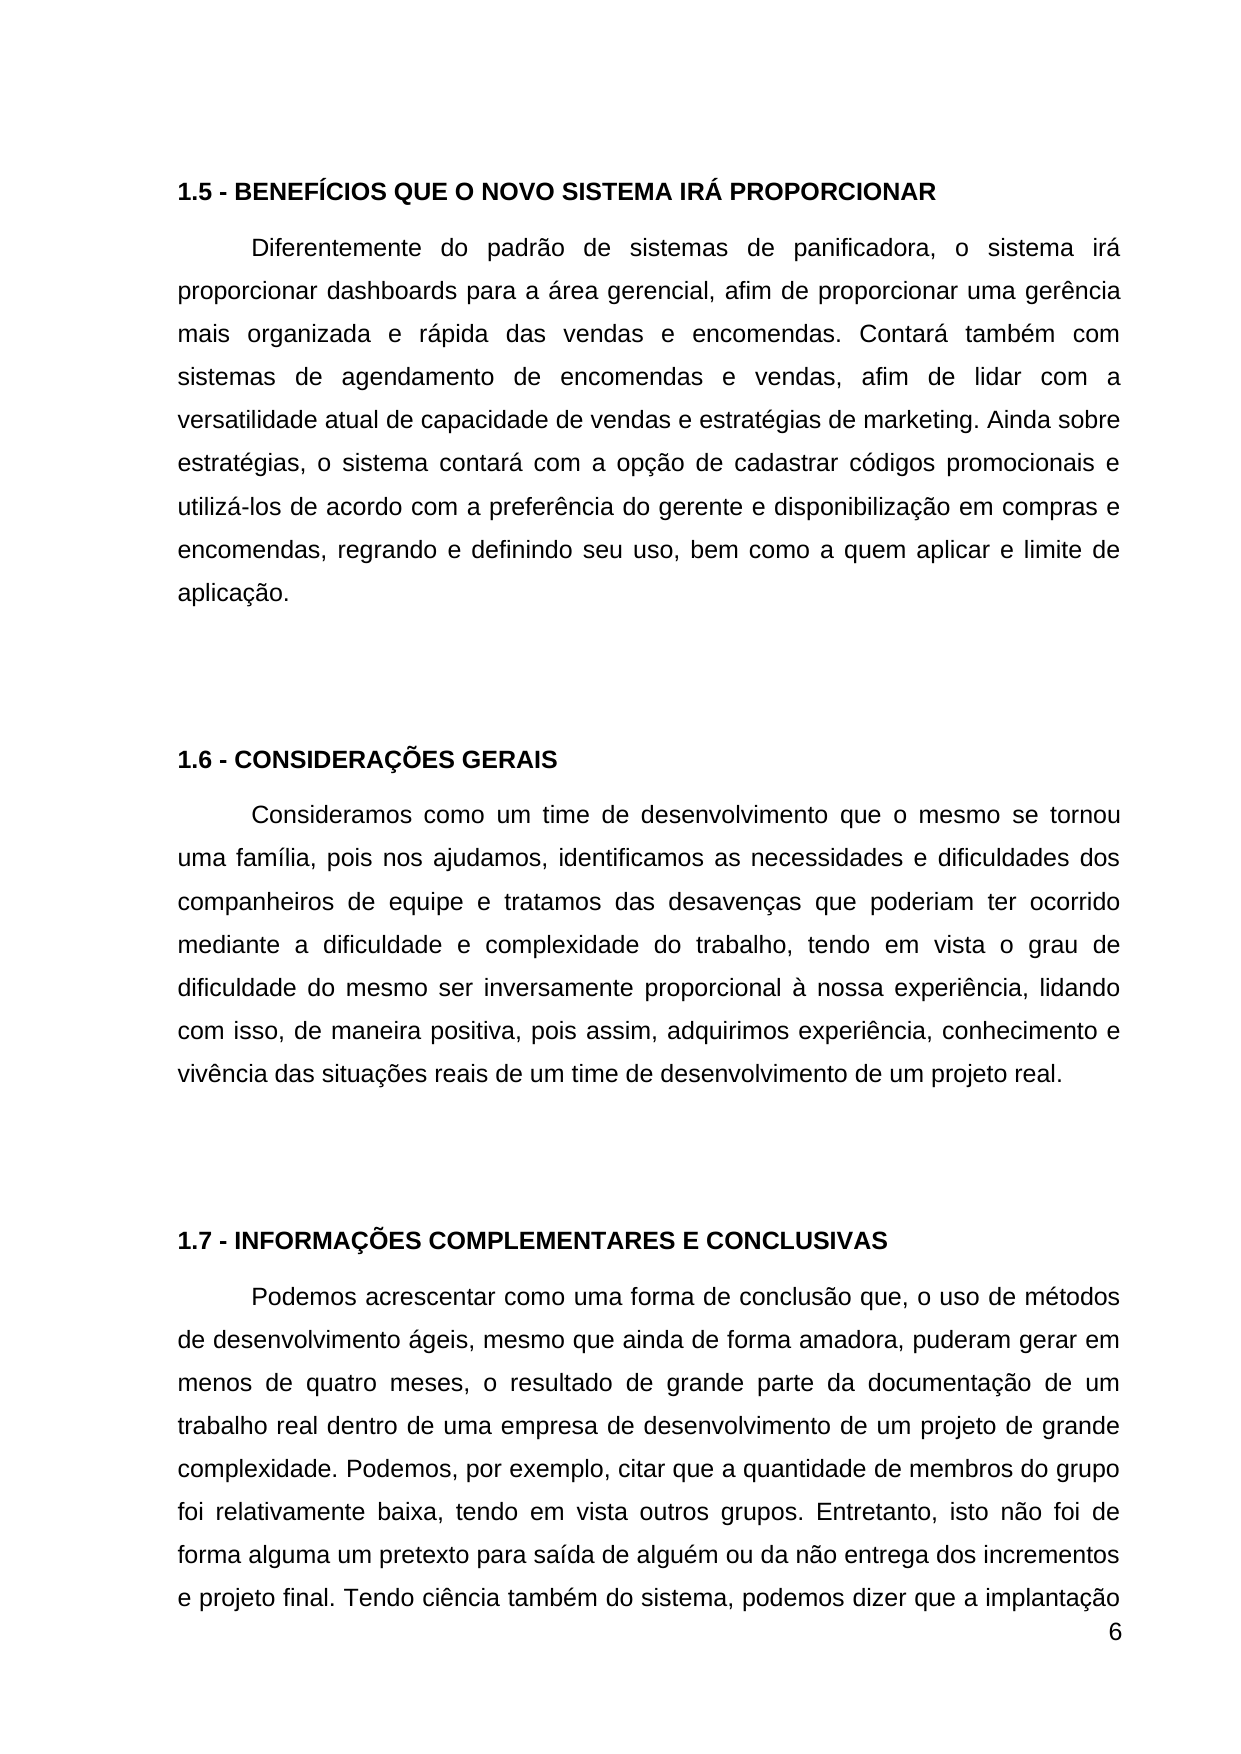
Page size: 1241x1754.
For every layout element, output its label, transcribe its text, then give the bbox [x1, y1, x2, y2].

text Diferentemente do padrão de sistemas de panificadora, o sistema irá proporcionar dashboards para a área gerencial, afim de proporcionar uma gerência mais organizada e rápida das vendas e encomendas. Contará também com sistemas de agendamento de encomendas e vendas, afim de lidar com a versatilidade atual de capacidade de vendas e estratégias de marketing. Ainda sobre estratégias, o sistema contará com a opção de cadastrar códigos promocionais e utilizá-los de acordo com a preferência do gerente e disponibilização em compras e encomendas, regrando e definindo seu uso, bem como a quem aplicar e limite de aplicação. [177, 233, 1122, 607]
subtitle 1.6 - CONSIDERAÇÕES GERAIS [177, 745, 1122, 773]
text Consideramos como um time de desenvolvimento que o mesmo se tornou uma família, pois nos ajudamos, identificamos as necessidades e dificuldades dos companheiros de equipe e tratamos das desavenças que poderiam ter ocorrido mediante a dificuldade e complexidade do trabalho, tendo em vista o grau de dificuldade do mesmo ser inversamente proporcional à nossa experiência, lidando com isso, de maneira positiva, pois assim, adquirimos experiência, conhecimento e vivência das situações reais de um time de desenvolvimento de um projeto real. [177, 800, 1122, 1088]
subtitle 1.5 - BENEFÍCIOS QUE O NOVO SISTEMA IRÁ PROPORCIONAR [177, 177, 1122, 206]
subtitle 1.7 - INFORMAÇÕES COMPLEMENTARES E CONCLUSIVAS [177, 1226, 1122, 1255]
text Podemos acrescentar como uma forma de conclusão que, o uso de métodos de desenvolvimento ágeis, mesmo que ainda de forma amadora, puderam gerar em menos de quatro meses, o resultado de grande parte da documentação de um trabalho real dentro de uma empresa de desenvolvimento de um projeto de grande complexidade. Podemos, por exemplo, citar que a quantidade de membros do grupo foi relativamente baixa, tendo em vista outros grupos. Entretanto, isto não foi de forma alguma um pretexto para saída de alguém ou da não entrega dos incrementos e projeto final. Tendo ciência também do sistema, podemos dizer que a implantação [177, 1282, 1122, 1612]
